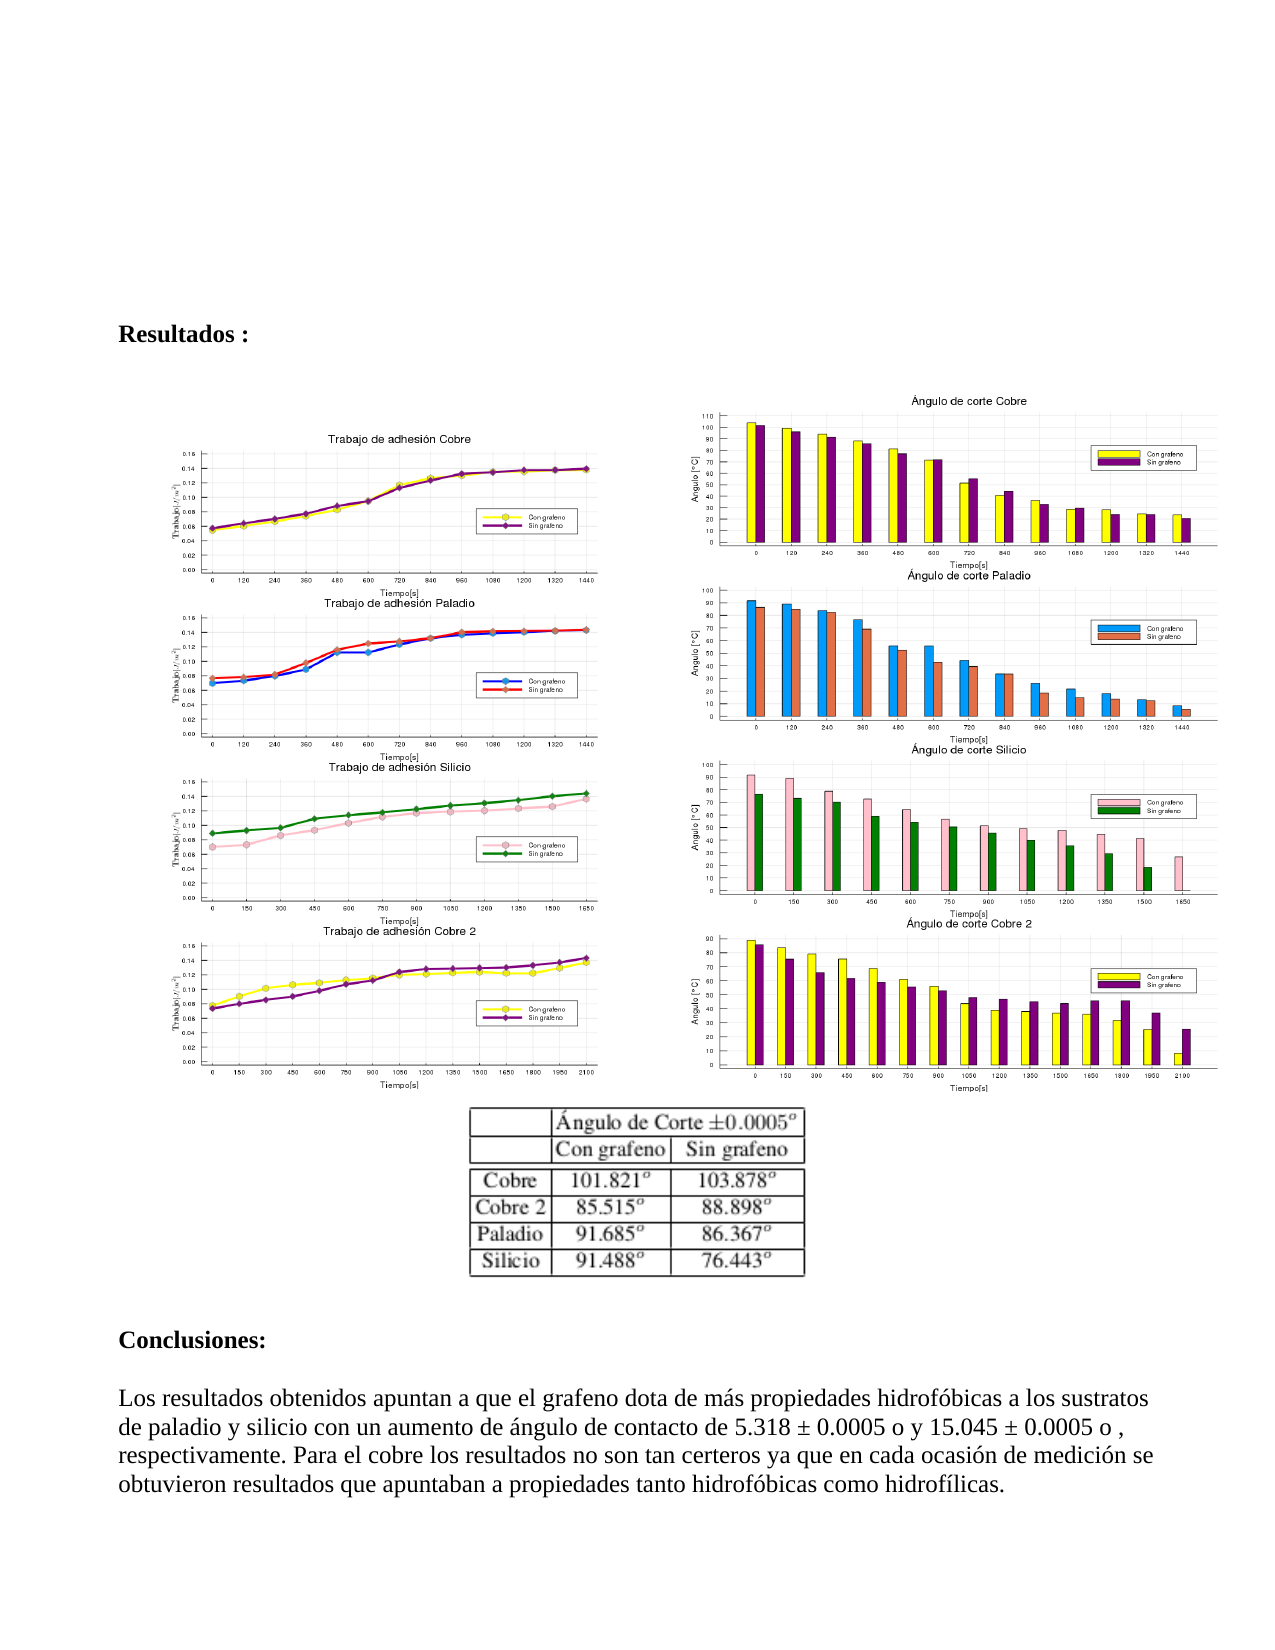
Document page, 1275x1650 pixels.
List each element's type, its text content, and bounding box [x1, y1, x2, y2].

text Resultados : [118, 319, 1157, 348]
text Los resultados obtenidos apuntan a que el grafeno dota de más propiedades hidrofóbicas a los sustratos de paladio y silicio con un aumento de ángulo de contacto de 5.318 ± 0.0005 o y 15.045 ± 0.0005 o , respectivamente. Para el cobre los resultados no son tan certeros ya que en cada ocasión de medición se obtuvieron resultados que apuntaban a propiedades tanto hidrofóbicas como hidrofílicas. [118, 1383, 1157, 1498]
picture [171, 433, 608, 1089]
text Conclusiones: [118, 1326, 1157, 1354]
picture [457, 1095, 818, 1285]
picture [691, 395, 1228, 1092]
